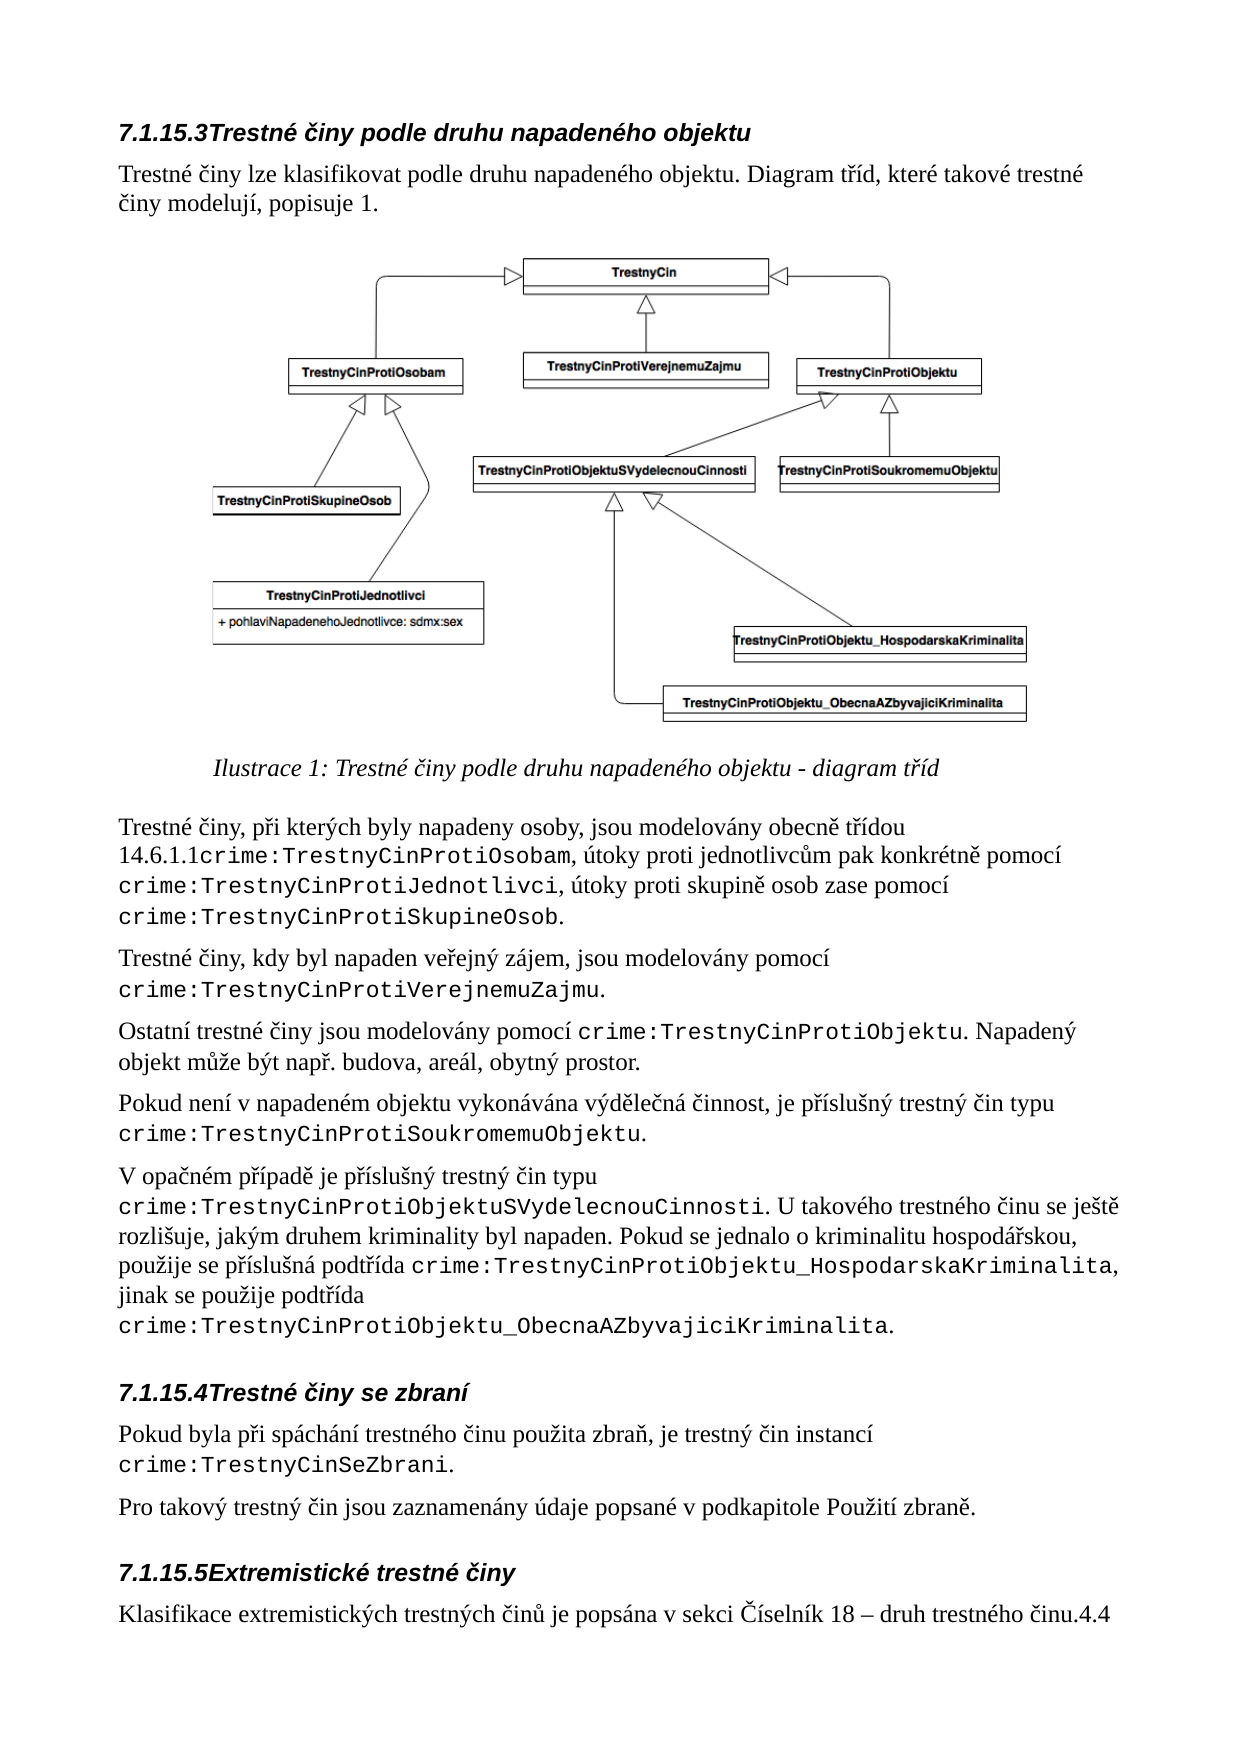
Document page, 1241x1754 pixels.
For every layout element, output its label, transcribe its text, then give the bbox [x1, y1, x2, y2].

text Trestné činy lze klasifikovat podle druhu napadeného objektu. Diagram tříd, které takové trestné činy modelují, popisuje Ilustrace 1. [118, 159, 1122, 217]
text Klasifikace extremistických trestných činů je popsána v sekci Číselník 18 – druh trestného činu.4.4 [118, 1599, 1122, 1628]
text Trestné činy, kdy byl napaden veřejný zájem, jsou modelovány pomocí crime:TrestnyCinProtiVerejnemuZajmu. [118, 943, 1122, 1004]
text Pokud není v napadeném objektu vykonávána výdělečná činnost, je příslušný trestný čin typu crime:TrestnyCinProtiSoukromemuObjektu. [118, 1088, 1122, 1148]
subtitle Extremistické trestné činy [118, 1558, 1122, 1587]
subtitle Trestné činy podle druhu napadeného objektu [118, 118, 1122, 147]
subtitle Trestné činy se zbraní [118, 1378, 1122, 1407]
text Pokud byla při spáchání trestného činu použita zbraň, je trestný čin instancí crime:TrestnyCinSeZbrani. [118, 1419, 1122, 1479]
text V opačném případě je příslušný trestný čin typu crime:TrestnyCinProtiObjektuSVydelecnouCinnosti. U takového trestného činu se ještě rozlišuje, jakým druhem kriminality byl napaden. Pokud se jednalo o kriminalitu hospodářskou, použije se příslušná podtřída crime:TrestnyCinProtiObjektu_HospodarskaKriminalita, jinak se použije podtřída crime:TrestnyCinProtiObjektu_ObecnaAZbyvajiciKriminalita. [118, 1161, 1122, 1341]
text Ostatní trestné činy jsou modelovány pomocí crime:TrestnyCinProtiObjektu. Napadený objekt může být např. budova, areál, obytný prostor. [118, 1016, 1122, 1075]
picture [212, 258, 1028, 724]
text Trestné činy, při kterých byly napadeny osoby, jsou modelovány obecně třídou crime:TrestnyCinProtiOsobam, útoky proti jednotlivcům pak konkrétně pomocí crime:TrestnyCinProtiJednotlivci, útoky proti skupině osob zase pomocí crime:TrestnyCinProtiSkupineOsob. [118, 229, 1122, 931]
text Pro takový trestný čin jsou zaznamenány údaje popsané v podkapitole Použití zbraně. [118, 1492, 1122, 1521]
text Ilustrace 1: Trestné činy podle druhu napadeného objektu - diagram tříd [213, 724, 1027, 782]
